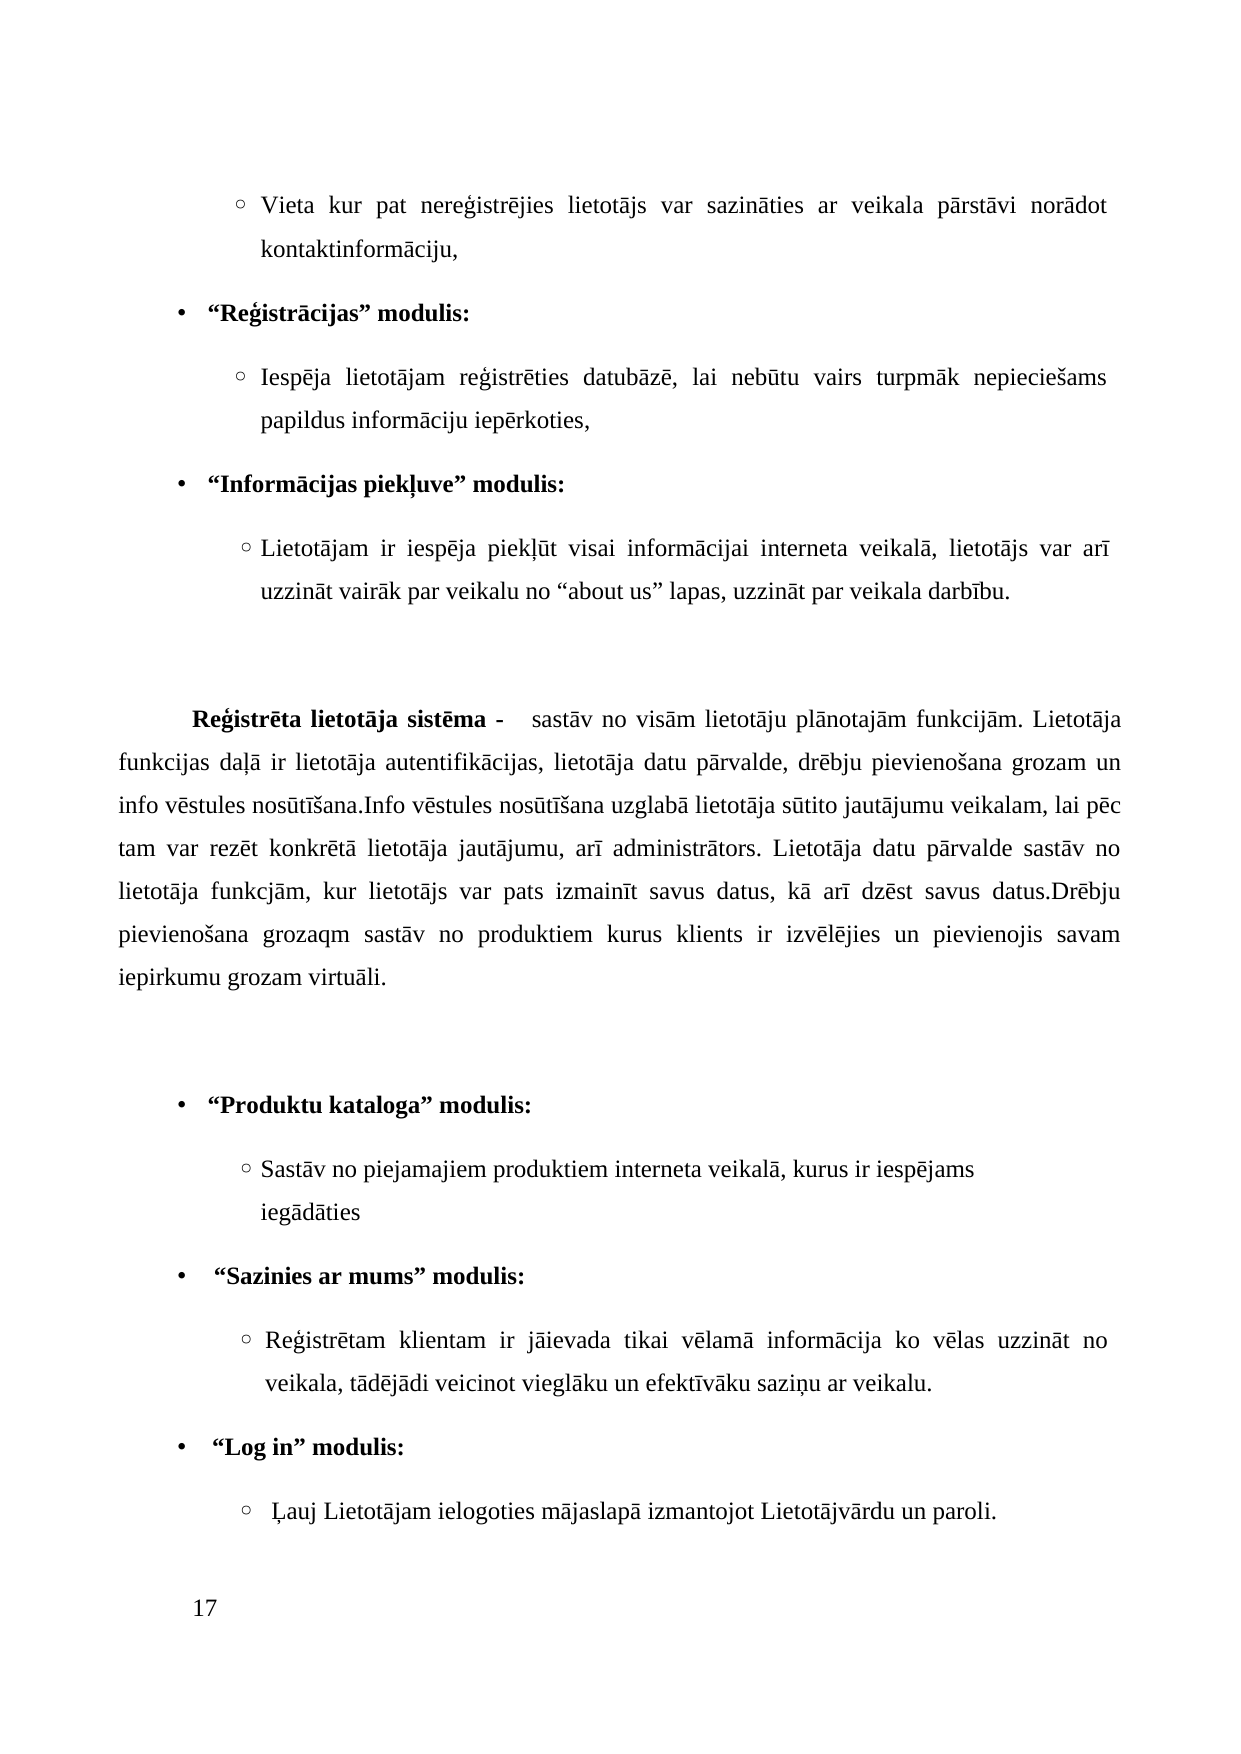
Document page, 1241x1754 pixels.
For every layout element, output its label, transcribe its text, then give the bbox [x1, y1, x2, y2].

list Sastāv no piejamajiem produktiem interneta veikalā, kurus ir iespējams iegādāties [236, 1154, 1122, 1226]
list “Informācijas piekļuve” modulis: [177, 469, 1122, 497]
list Iespēja lietotājam reģistrēties datubāzē, lai nebūtu vairs turpmāk nepieciešams papildus informāciju iepērkoties, [230, 362, 1122, 433]
list “Reģistrācijas” modulis: [177, 298, 1122, 326]
list “Produktu kataloga” modulis: [177, 1090, 1122, 1119]
list “Sazinies ar mums” modulis: [177, 1261, 1122, 1290]
list “Log in” modulis: [177, 1432, 1122, 1461]
list Vieta kur pat nereģistrējies lietotājs var sazināties ar veikala pārstāvi norādot kontaktinformāciju, [230, 191, 1122, 262]
list Ļauj Lietotājam ielogoties mājaslapā izmantojot Lietotājvārdu un paroli. [236, 1496, 1122, 1525]
list Lietotājam ir iespēja piekļūt visai informācijai interneta veikalā, lietotājs var arī uzzināt vairāk par veikalu no “about us” lapas, uzzināt par veikala darbību. [236, 533, 1122, 604]
list Reģistrētam klientam ir jāievada tikai vēlamā informācija ko vēlas uzzināt no veikala, tādējādi veicinot vieglāku un efektīvāku saziņu ar veikalu. [236, 1325, 1122, 1397]
text Reģistrēta lietotāja sistēma - sastāv no visām lietotāju plānotajām funkcijām. Lietotāja funkcijas daļā ir lietotāja autentifikācijas, lietotāja datu pārvalde, drēbju pievienošana grozam un info vēstules nosūtīšana.Info vēstules nosūtīšana uzglabā lietotāja sūtito jautājumu veikalam, lai pēc tam var rezēt konkrētā lietotāja jautājumu, arī administrātors. Lietotāja datu pārvalde sastāv no lietotāja funkcjām, kur lietotājs var pats izmainīt savus datus, kā arī dzēst savus datus.Drēbju pievienošana grozaqm sastāv no produktiem kurus klients ir izvēlējies un pievienojis savam iepirkumu grozam virtuāli. [118, 704, 1122, 991]
